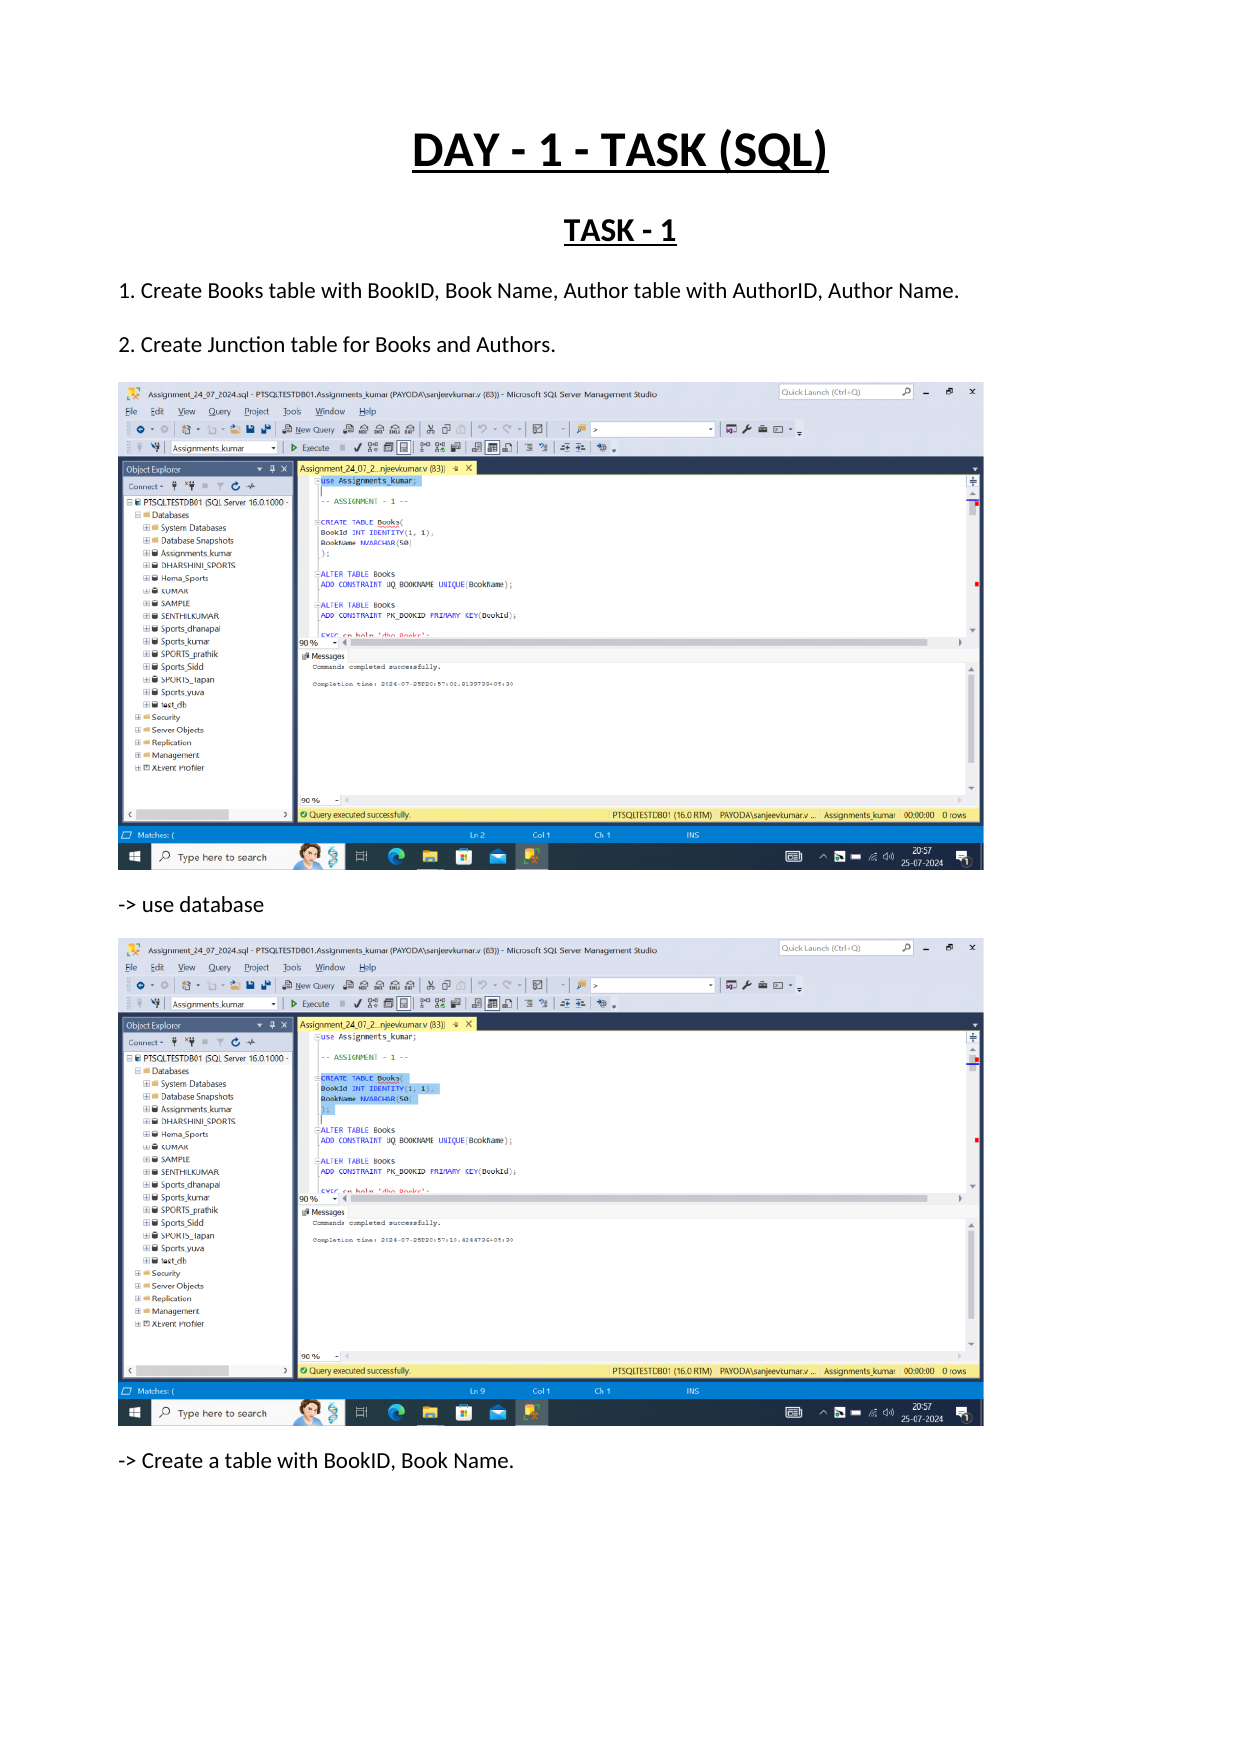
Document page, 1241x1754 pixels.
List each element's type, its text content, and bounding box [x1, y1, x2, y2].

text TASK - 1 [118, 209, 1122, 250]
text 1. Create Books table with BookID, Book Name, Author table with AuthorID, Author Name. [118, 277, 1122, 305]
text -> Create a table with BookID, Book Name. [118, 1446, 1122, 1474]
text 2. Create Junction table for Books and Authors. [118, 330, 1122, 358]
text DAY - 1 - TASK (SQL) [118, 118, 1122, 179]
text -> use database [118, 890, 1122, 918]
